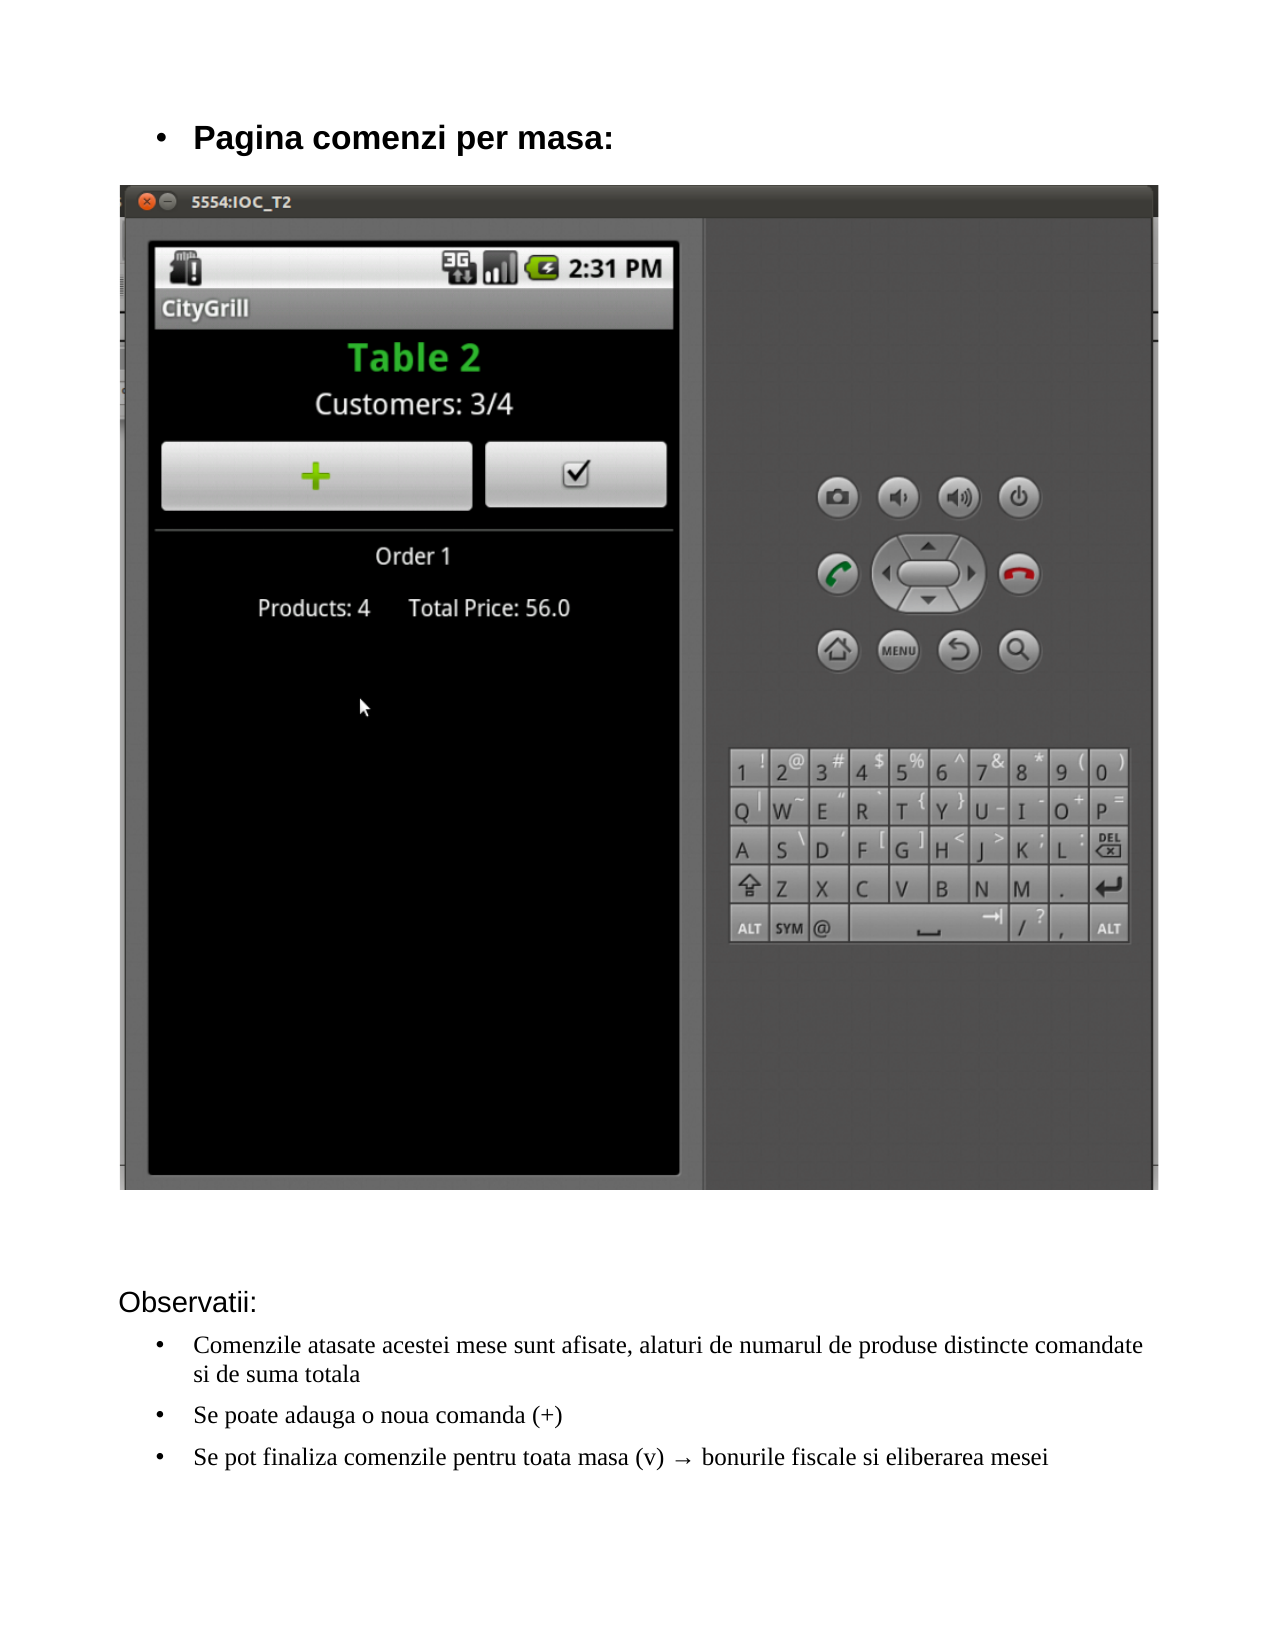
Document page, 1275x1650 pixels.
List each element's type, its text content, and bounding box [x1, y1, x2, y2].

subtitle Observatii: [118, 1284, 1157, 1318]
subtitle Pagina comenzi per masa: [156, 118, 1157, 157]
list Se pot finaliza comenzile pentru toata masa (v) → bonurile fiscale si eliberarea mesei [156, 1442, 1157, 1471]
picture [119, 185, 1159, 1190]
list Se poate adauga o noua comanda (+) [156, 1401, 1157, 1429]
list Comenzile atasate acestei mese sunt afisate, alaturi de numarul de produse distincte comandate si de suma totala [156, 1331, 1157, 1388]
